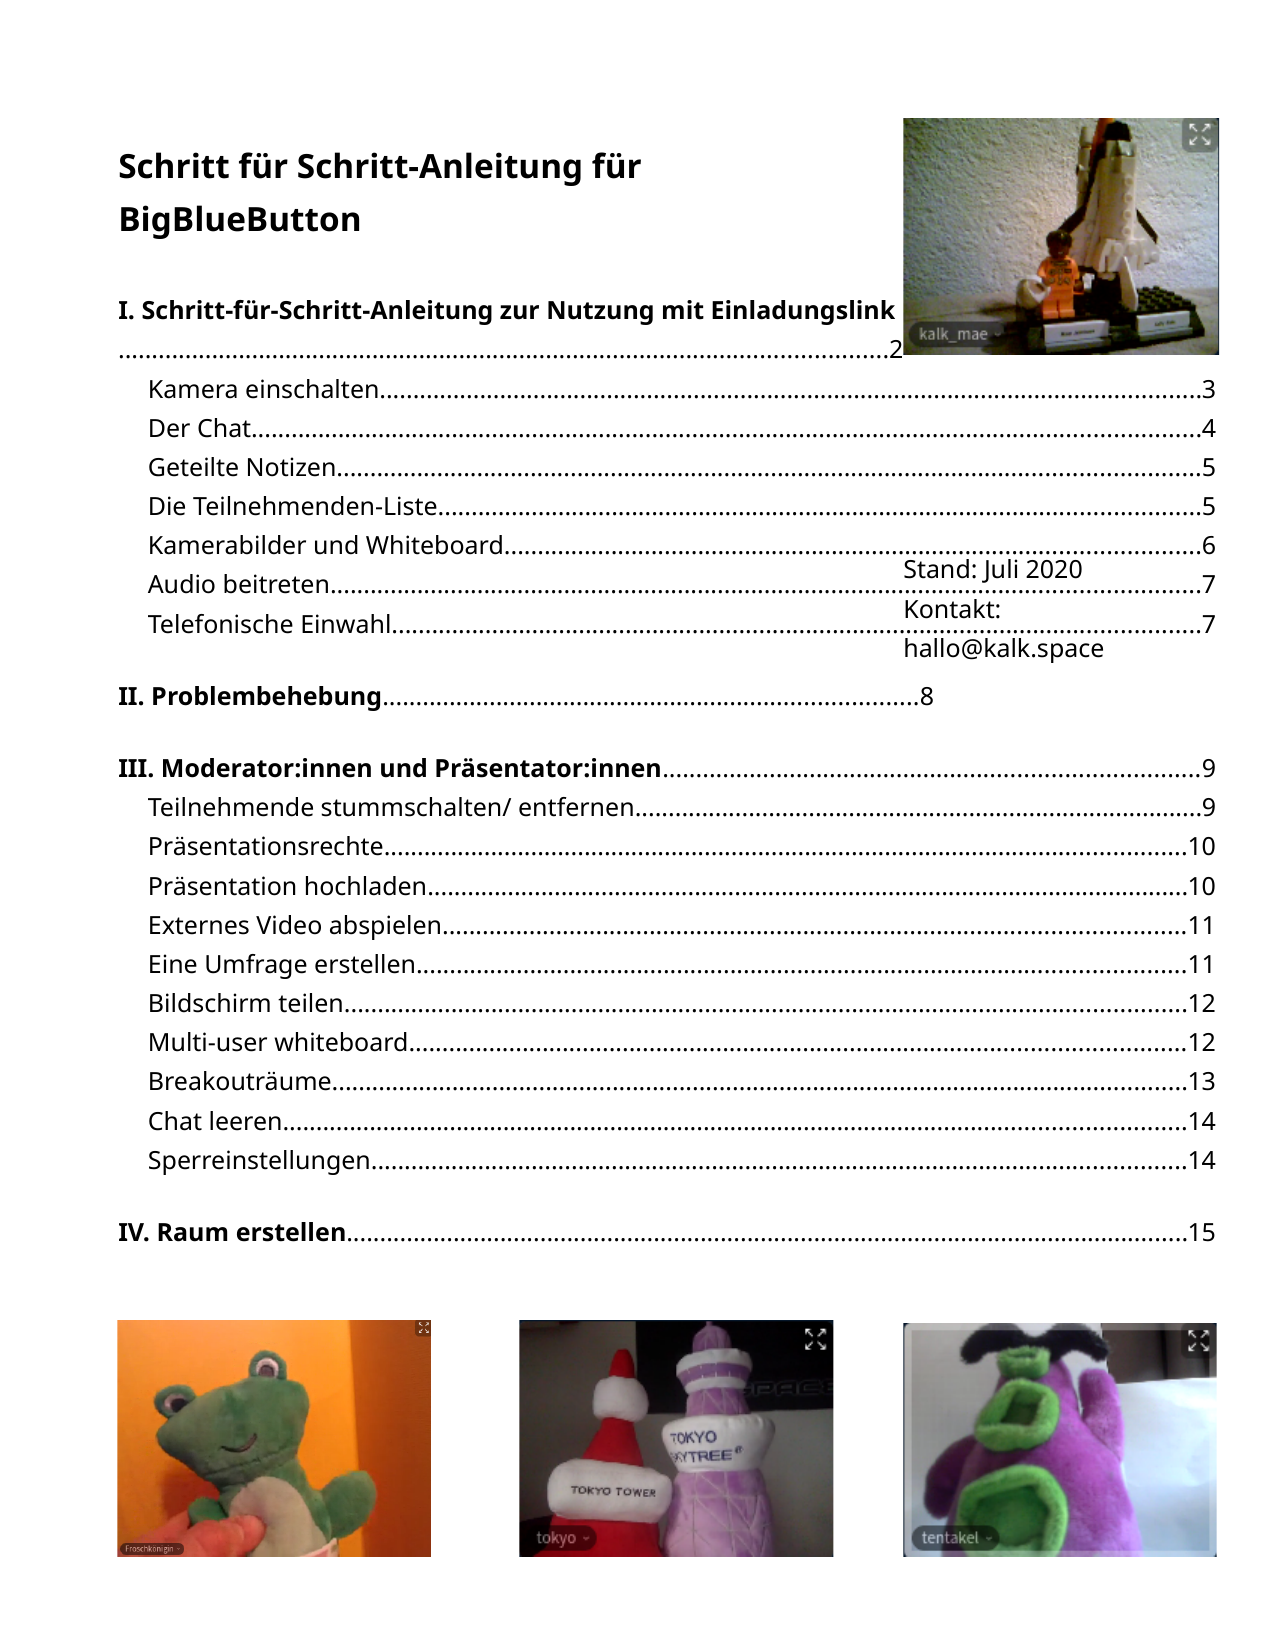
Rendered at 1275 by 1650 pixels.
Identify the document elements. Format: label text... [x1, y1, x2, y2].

text Externes Video abspielen 11 [148, 907, 1216, 941]
text Breakouträume 13 [148, 1064, 1216, 1098]
text Präsentationsrechte 10 [148, 829, 1216, 863]
picture [117, 1320, 431, 1557]
text Teilnehmende stummschalten/ entfernen 9 [148, 790, 1216, 824]
text Kamerabilder und Whiteboard 6 [148, 528, 1216, 562]
text Präsentation hochladen 10 [148, 868, 1216, 902]
text Chat leeren 14 [148, 1103, 1216, 1137]
text Sperreinstellungen 14 [148, 1142, 1216, 1176]
text Der Chat 4 [148, 411, 1216, 444]
picture [519, 1320, 834, 1557]
text Multi-user whiteboard 12 [148, 1025, 1216, 1059]
text III. Moderator:innen und Präsentator:innen 9 [118, 751, 1216, 785]
text Geteilte Notizen 5 [148, 450, 1216, 484]
text II. Problembehebung 8 [118, 678, 1216, 713]
picture [903, 1323, 1217, 1557]
text Telefonische Einwahl 7 [148, 606, 1216, 640]
picture [903, 118, 1220, 355]
text Kamera einschalten 3 [148, 371, 1216, 405]
subtitle Schritt für Schritt-Anleitung für BigBlueButton [118, 143, 832, 241]
text Eine Umfrage erstellen 11 [148, 947, 1216, 981]
text Bildschirm teilen 12 [148, 986, 1216, 1020]
text I. Schritt-für-Schritt-Anleitung zur Nutzung mit Einladungslink 2 [118, 293, 1216, 366]
text IV. Raum erstellen 15 [118, 1214, 1216, 1249]
text Audio beitreten 7 [148, 567, 1216, 601]
text Die Teilnehmenden-Liste 5 [148, 489, 1216, 523]
